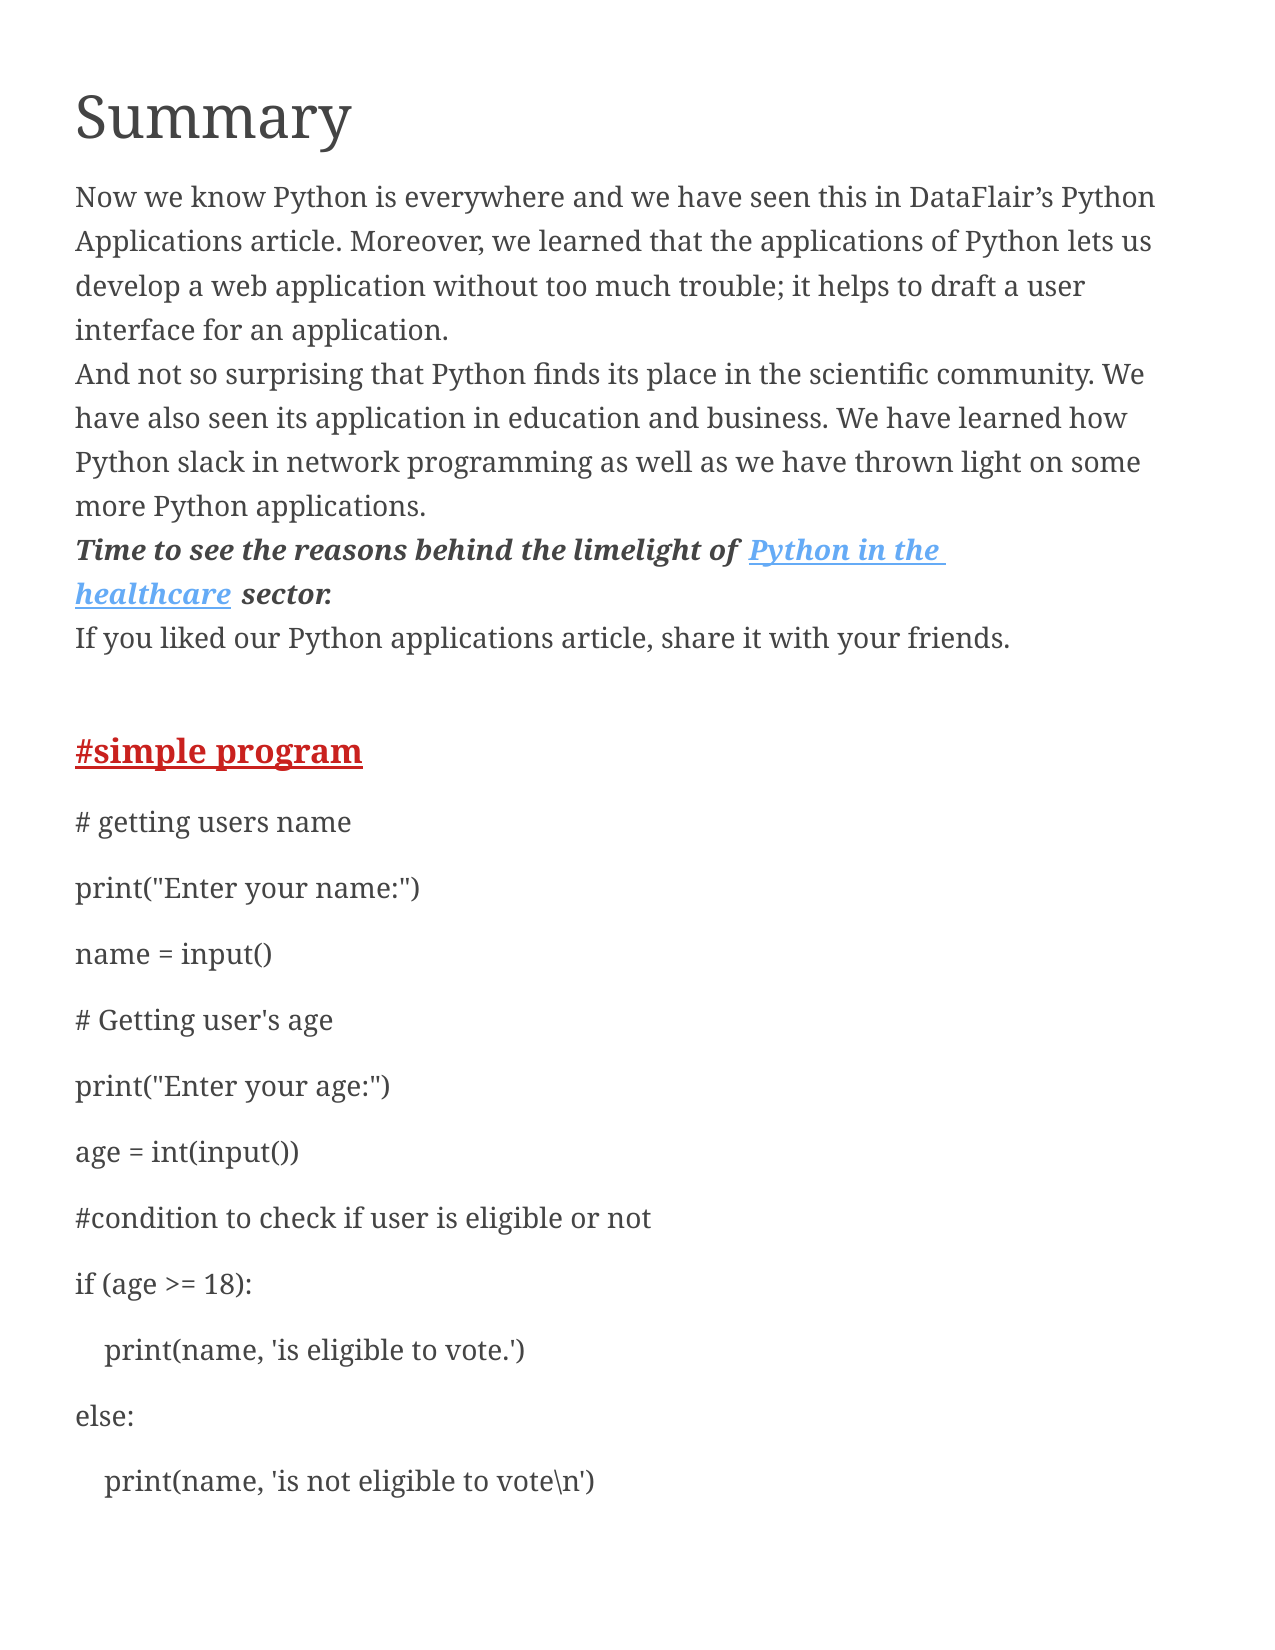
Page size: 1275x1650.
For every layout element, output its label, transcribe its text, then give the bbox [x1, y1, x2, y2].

text If you liked our Python applications article, share it with your friends. [75, 618, 1200, 657]
text print("Enter your name:") [75, 868, 1200, 907]
text print(name, 'is eligible to vote.') [75, 1330, 1200, 1368]
text name = input() [75, 934, 1200, 973]
text And not so surprising that Python finds its place in the scientific community. We have also seen its application in education and business. We have learned how Python slack in network programming as well as we have thrown light on some more Python applications. [75, 354, 1200, 524]
text # getting users name [75, 802, 1200, 841]
text if (age >= 18): [75, 1264, 1200, 1302]
text Now we know Python is everywhere and we have seen this in DataFlair’s Python Applications article. Moreover, we learned that the applications of Python lets us develop a web application without too much trouble; it helps to draft a user interface for an application. [75, 178, 1200, 348]
text Time to see the reasons behind the limelight of Python in the healthcare sector. [75, 530, 1200, 613]
subtitle Summary [75, 75, 1200, 156]
text # Getting user's age [75, 1000, 1200, 1038]
text #condition to check if user is eligible or not [75, 1198, 1200, 1236]
text print(name, 'is not eligible to vote\n') [75, 1462, 1200, 1500]
text #simple program [75, 728, 1200, 774]
text else: [75, 1396, 1200, 1434]
text print("Enter your age:") [75, 1066, 1200, 1104]
text age = int(input()) [75, 1132, 1200, 1170]
